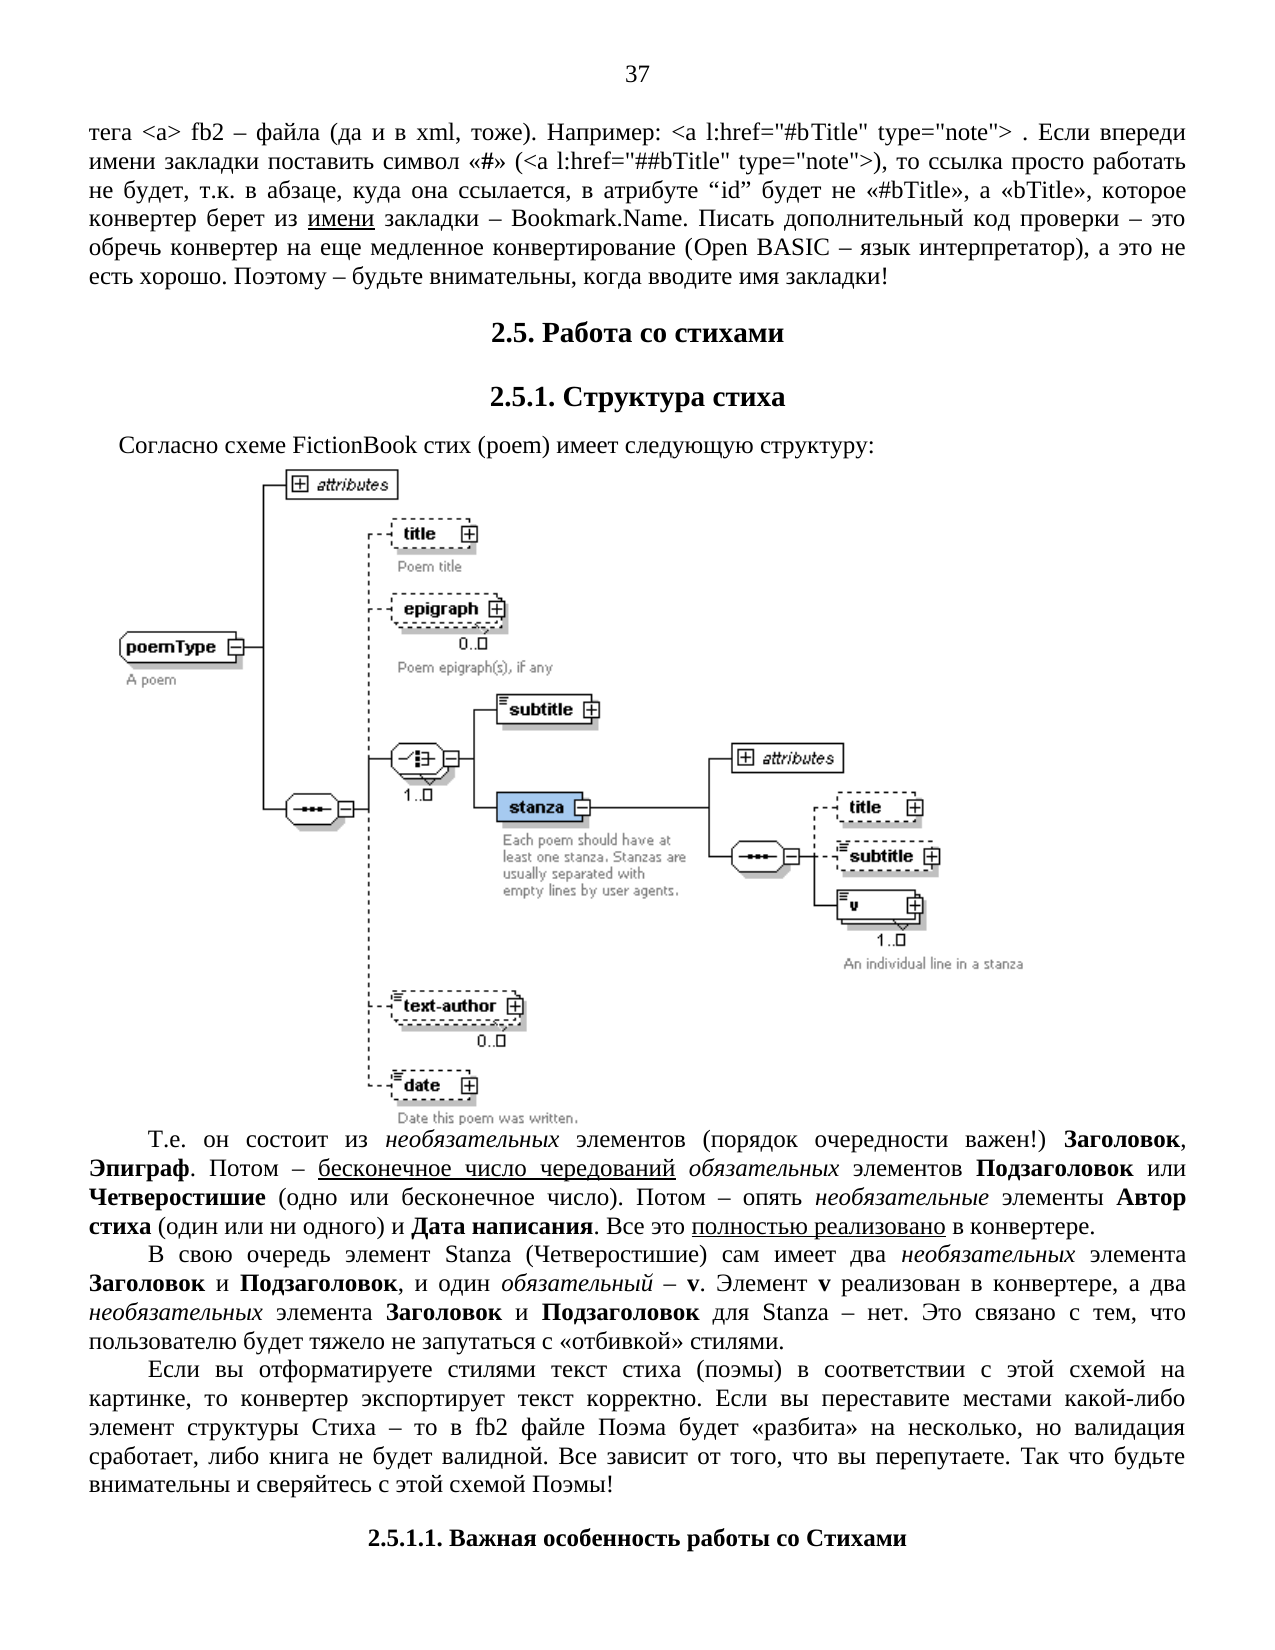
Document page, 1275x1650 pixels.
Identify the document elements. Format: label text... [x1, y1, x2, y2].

subtitle 2.5.1.1. Важная особенность работы со Стихами [89, 1523, 1186, 1552]
text тега <a> fb2 – файла (да и в xml, тоже). Например: <a l:href="#bTitle" type="note"> . Если впереди имени закладки поставить символ «#» (<a l:href="##bTitle" type="note">), то ссылка просто работать не будет, т.к. в абзаце, куда она ссылается, в атрибуте “id” будет не «#bTitle», а «bTitle», которое конвертер берет из имени закладки – Bookmark.Name. Писать дополнительный код проверки – это обречь конвертер на еще медленное конвертирование (Open BASIC – язык интерпретатор), а это не есть хорошо. Поэтому – будьте внимательны, когда вводите имя закладки! [89, 117, 1186, 290]
text Т.е. он состоит из необязательных элементов (порядок очередности важен!) Заголовок, Эпиграф. Потом – бесконечное число чередований обязательных элементов Подзаголовок или Четверостишие (одно или бесконечное число). Потом – опять необязательные элементы Автор стиха (один или ни одного) и Дата написания. Все это полностью реализовано в конвертере. [89, 1124, 1186, 1239]
subtitle 2.5.1. Структура стиха [89, 379, 1186, 413]
text Согласно схеме FictionBook стих (poem) имеет следующую структуру: [89, 430, 1186, 458]
text В свою очередь элемент Stanza (Четверостишие) сам имеет два необязательных элемента Заголовок и Подзаголовок, и один обязательный – v. Элемент v реализован в конвертере, а два необязательных элемента Заголовок и Подзаголовок для Stanza – нет. Это связано с тем, что пользователю будет тяжело не запутаться с «отбивкой» стилями. [89, 1239, 1186, 1354]
text Если вы отформатируете стилями текст стиха (поэмы) в соответствии с этой схемой на картинке, то конвертер экспортирует текст корректно. Если вы переставите местами какой-либо элемент структуры Стиха – то в fb2 файле Поэма будет «разбита» на несколько, но валидация сработает, либо книга не будет валидной. Все зависит от того, что вы перепутаете. Так что будьте внимательны и сверяйтесь с этой схемой Поэмы! [89, 1354, 1186, 1498]
subtitle 2.5. Работа со стихами [89, 315, 1186, 348]
picture [118, 469, 1026, 1125]
